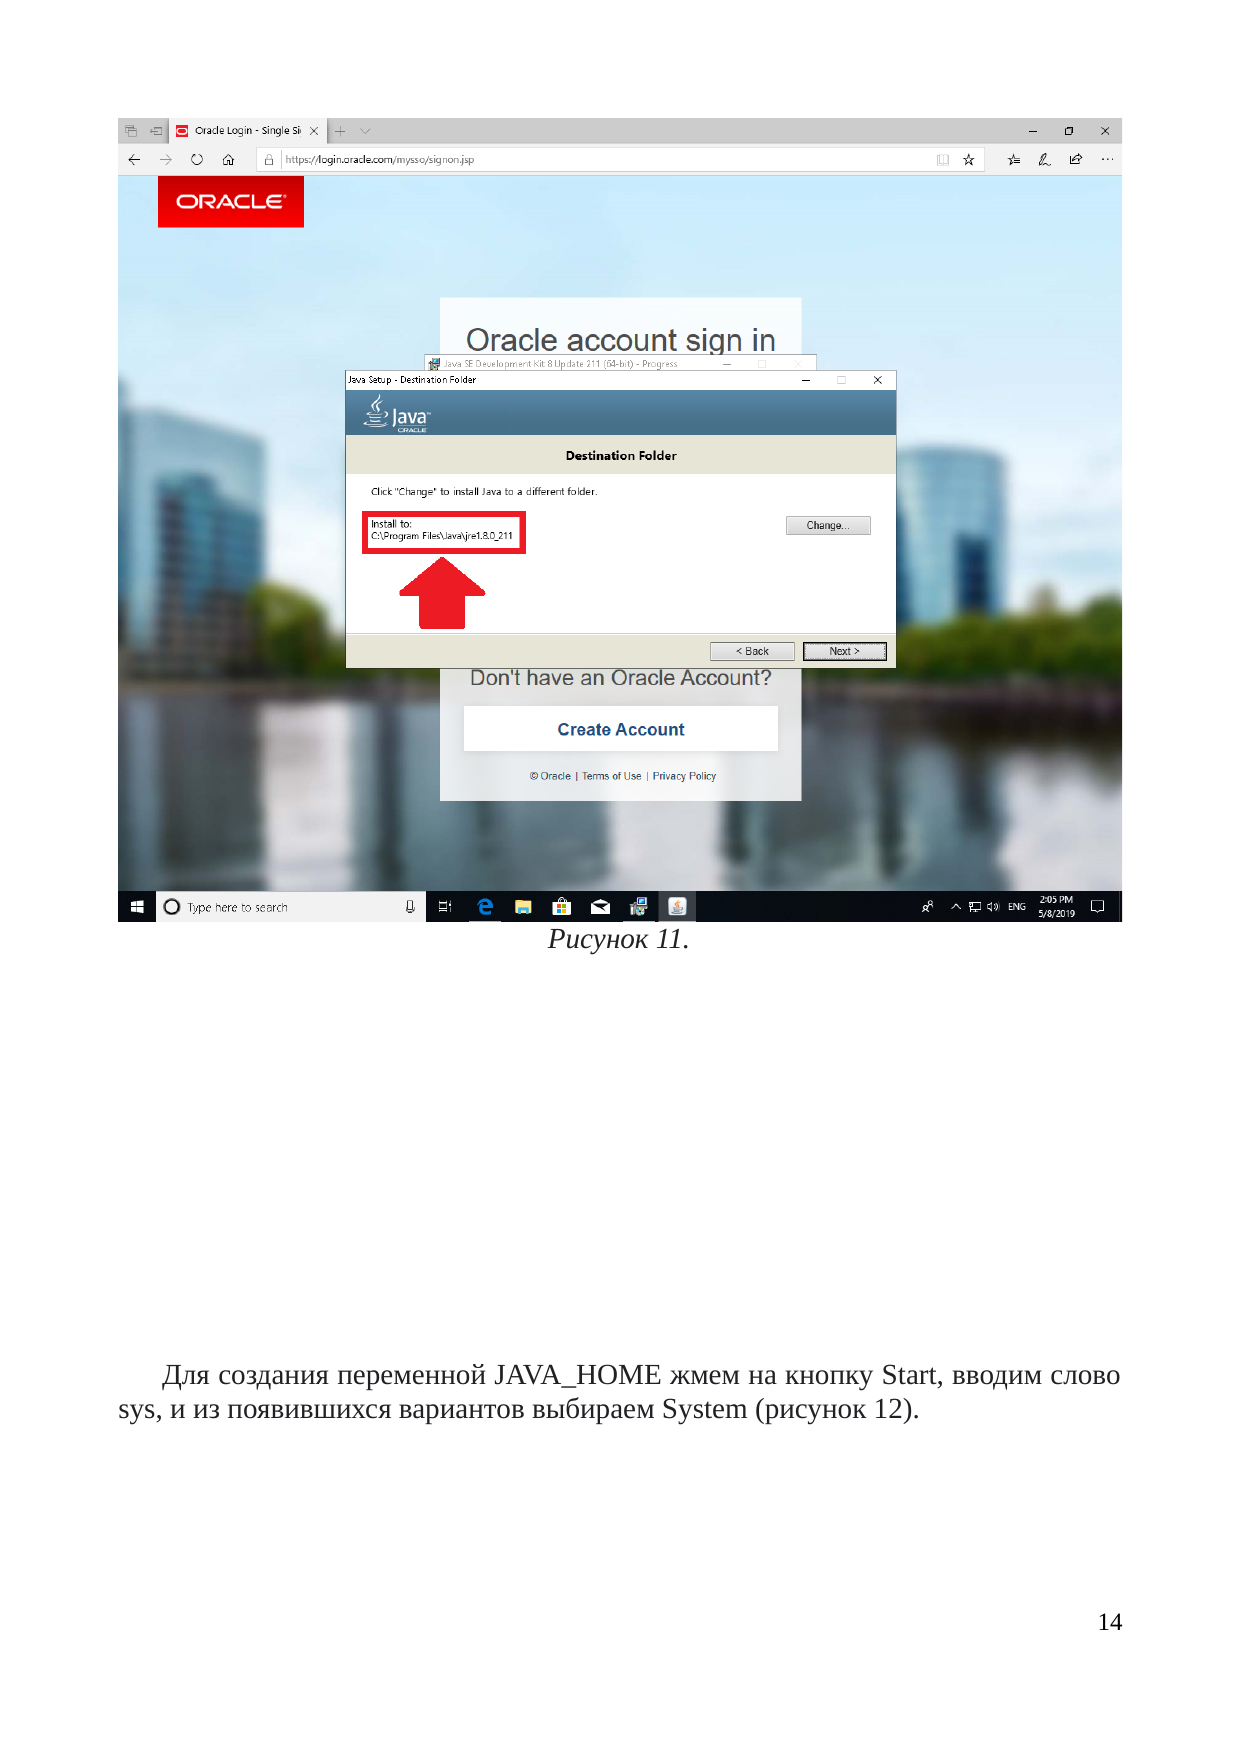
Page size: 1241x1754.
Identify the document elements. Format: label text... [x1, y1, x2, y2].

text Для создания переменной JAVA_HOME жмем на кнопку Start, вводим слово sys, и из появившихся вариантов выбираем System (рисунок 12). [118, 1357, 1122, 1424]
picture [118, 118, 1123, 922]
text Рисунок 11. [118, 922, 1122, 955]
